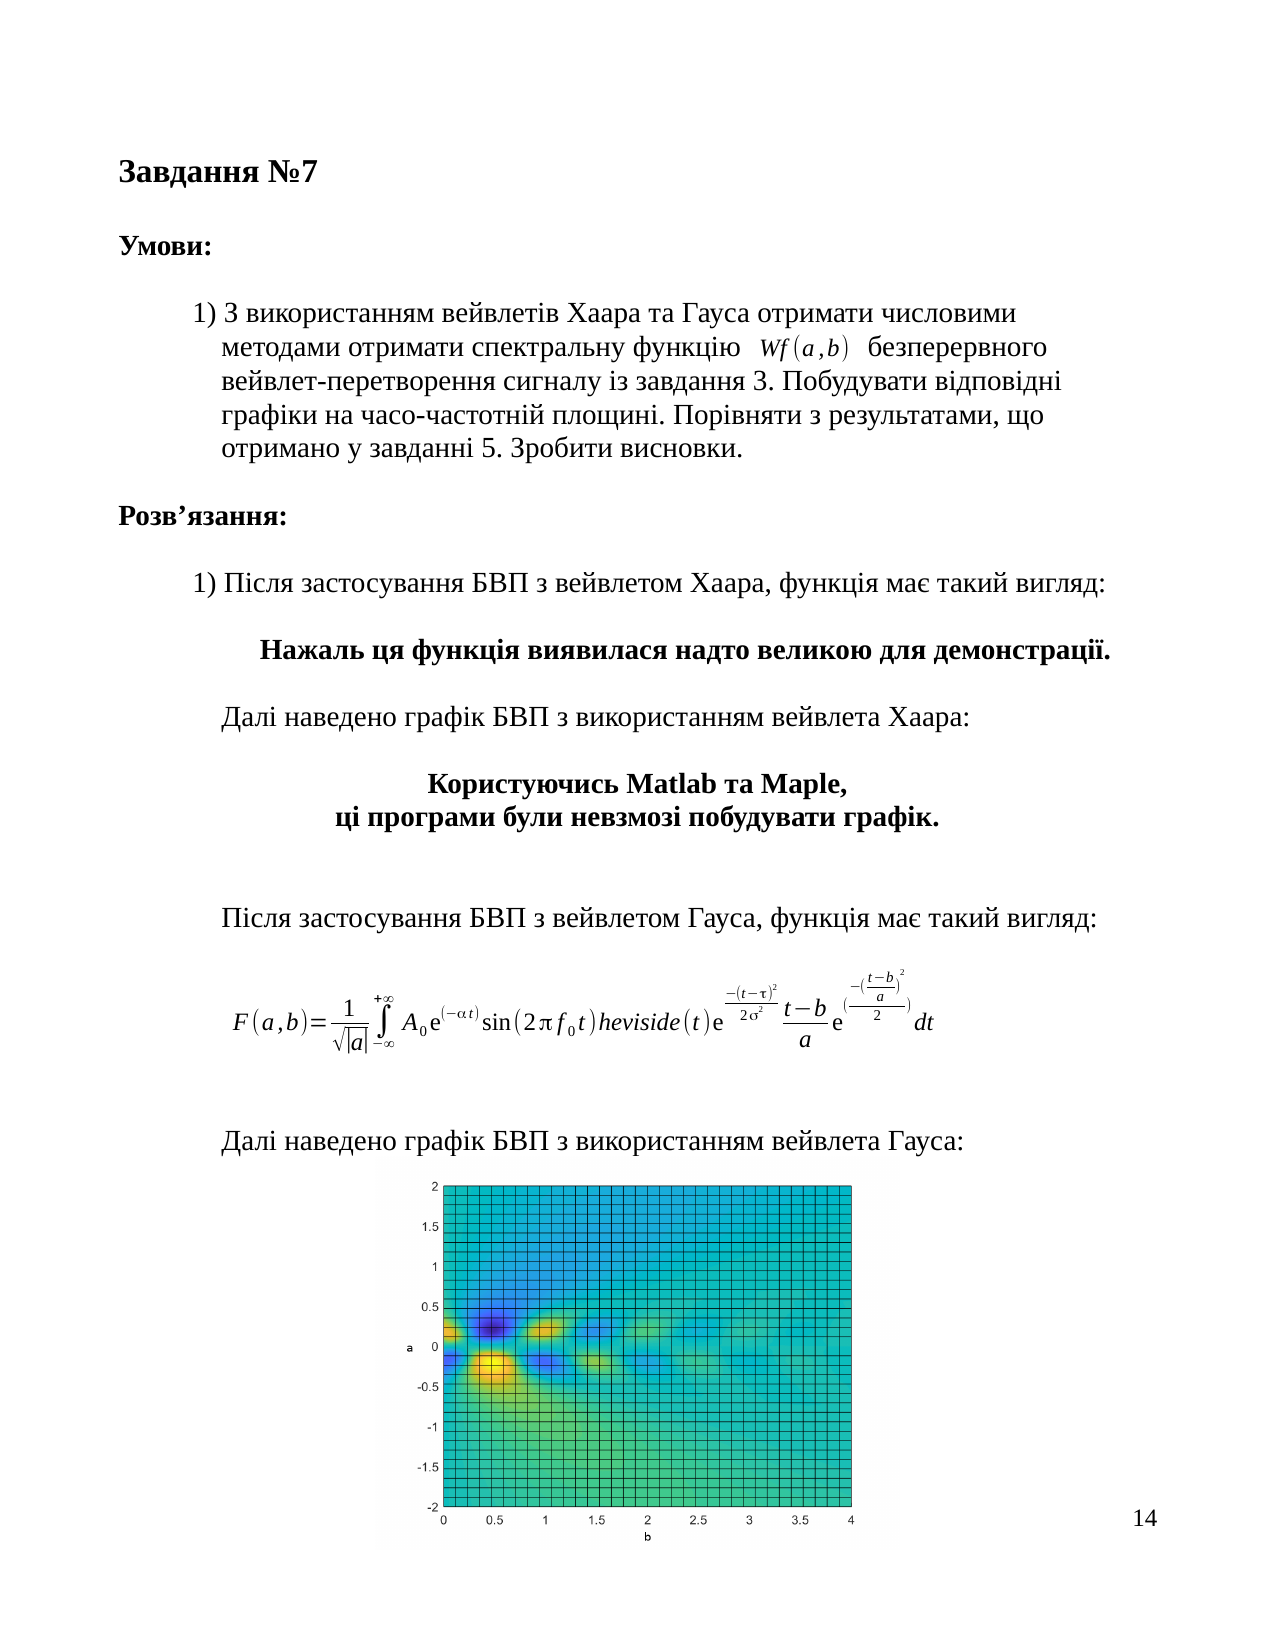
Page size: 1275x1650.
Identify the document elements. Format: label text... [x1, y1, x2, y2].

text ці програми були невзмозі побудувати графік. [118, 799, 1157, 833]
text Далі наведено графік БВП з використанням вейвлета Хаара: [118, 699, 1157, 732]
picture [375, 1156, 901, 1550]
text Розв’язання: [118, 498, 1157, 531]
text Умови: [118, 228, 1157, 262]
text методами отримати спектральну функціюбезперервного вейвлет-перетворення сигналу із завдання 3. Побудувати відповідні графіки на часо-частотній площині. Порівняти з результатами, що отримано у завданні 5. Зробити висновки. [118, 329, 1157, 464]
text 1) З використанням вейвлетів Хаара та Гауса отримати числовими [118, 295, 1157, 329]
text Завдання №7 [118, 152, 1157, 190]
text 1) Після застосування БВП з вейвлетом Хаара, функція має такий вигляд: [118, 565, 1157, 598]
text Далі наведено графік БВП з використанням вейвлета Гауса: [118, 1123, 1157, 1156]
text Користуючись Matlab та Maple, [118, 766, 1157, 799]
text Після застосування БВП з вейвлетом Гауса, функція має такий вигляд: [118, 900, 1157, 934]
text Нажаль ця функція виявилася надто великою для демонстрації. [118, 632, 1157, 665]
